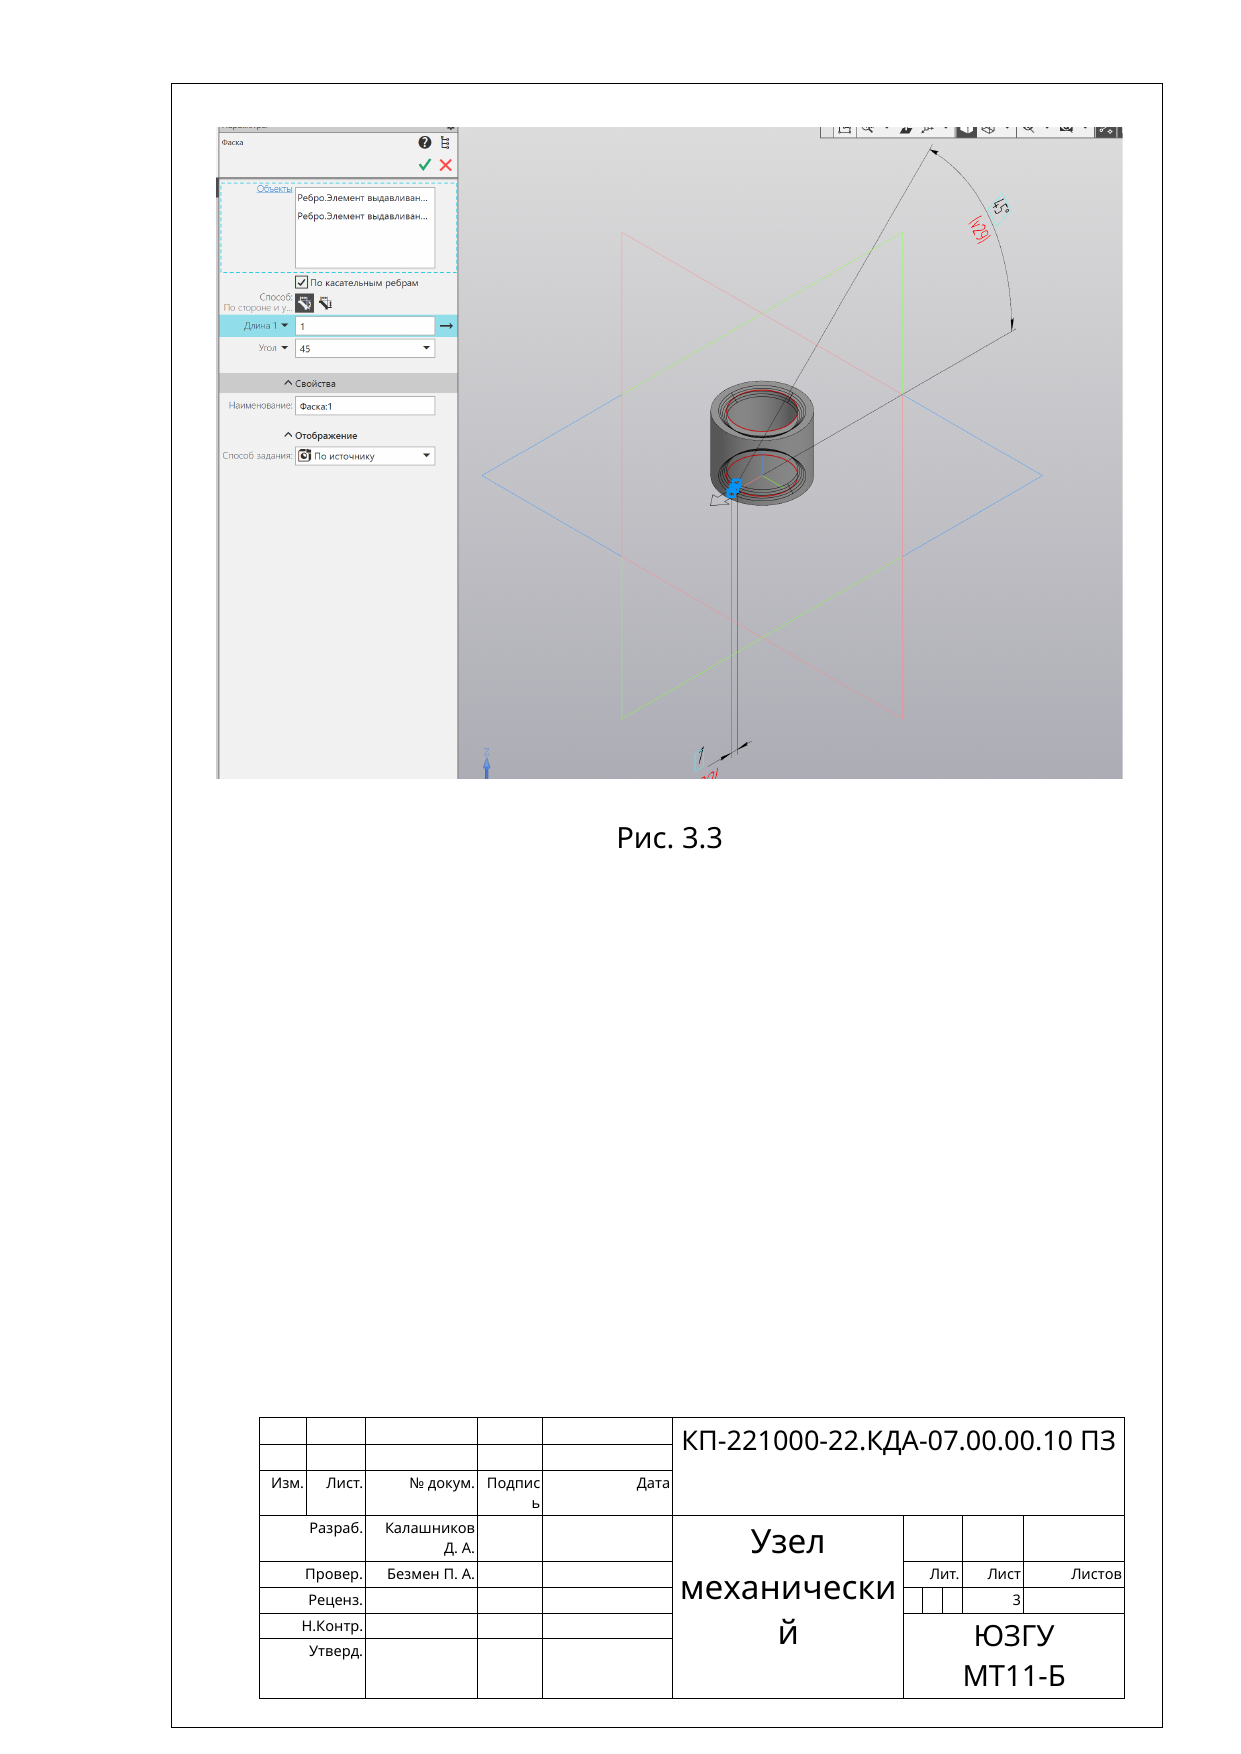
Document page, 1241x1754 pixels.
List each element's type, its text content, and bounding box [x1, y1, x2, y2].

picture [216, 127, 1123, 779]
text Рис. 3.3 [216, 818, 1123, 857]
